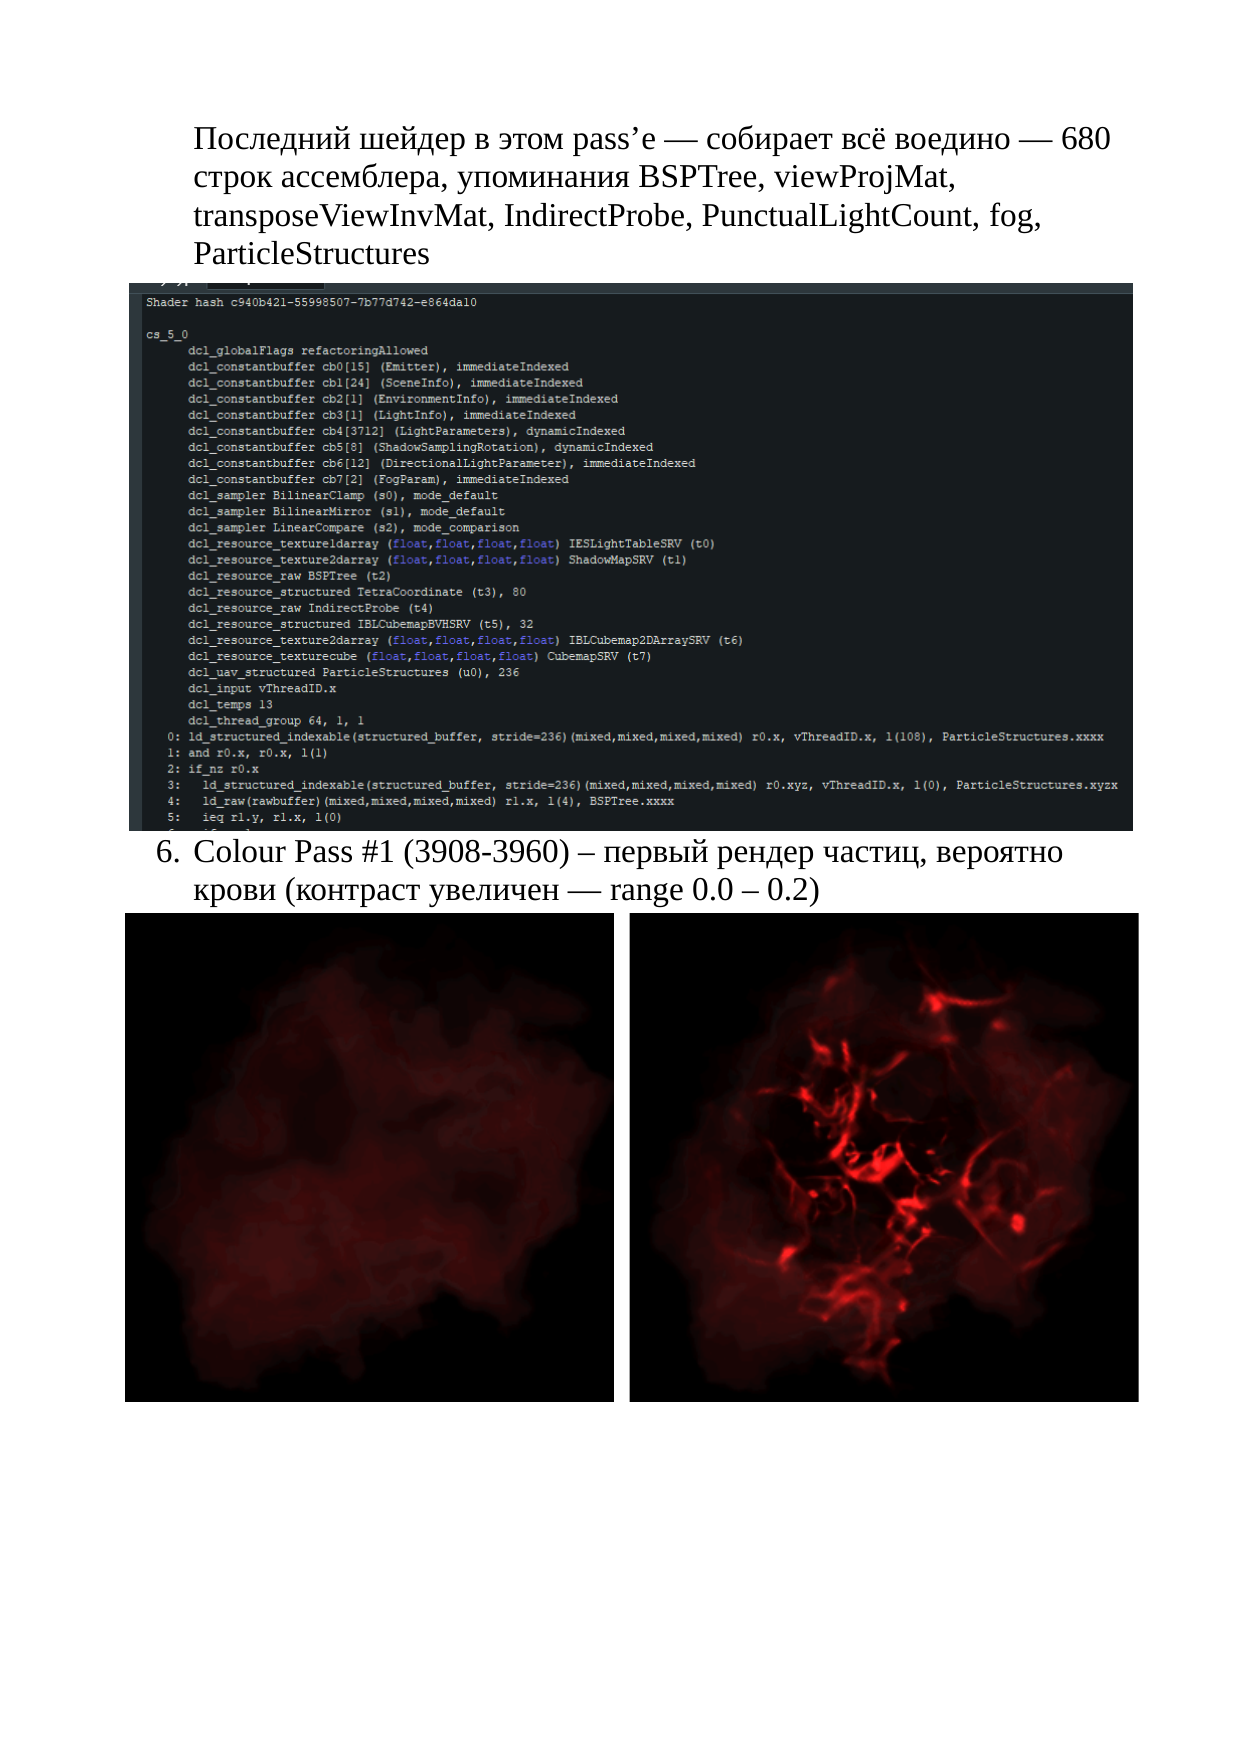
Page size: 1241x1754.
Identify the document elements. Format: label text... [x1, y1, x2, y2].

picture [129, 283, 1133, 831]
picture [125, 913, 614, 1402]
list Colour Pass #1 (3908-3960) – первый рендер частиц, вероятно крови (контраст увеличен — range 0.0 – 0.2) [156, 831, 1122, 907]
picture [629, 913, 1139, 1402]
list Последний шейдер в этом pass’е — собирает всё воедино — 680 строк ассемблера, упоминания BSPTree, viewProjMat, transposeViewInvMat, IndirectProbe, PunctualLightCount, fog, ParticleStructures [156, 118, 1122, 271]
list [156, 271, 1122, 283]
